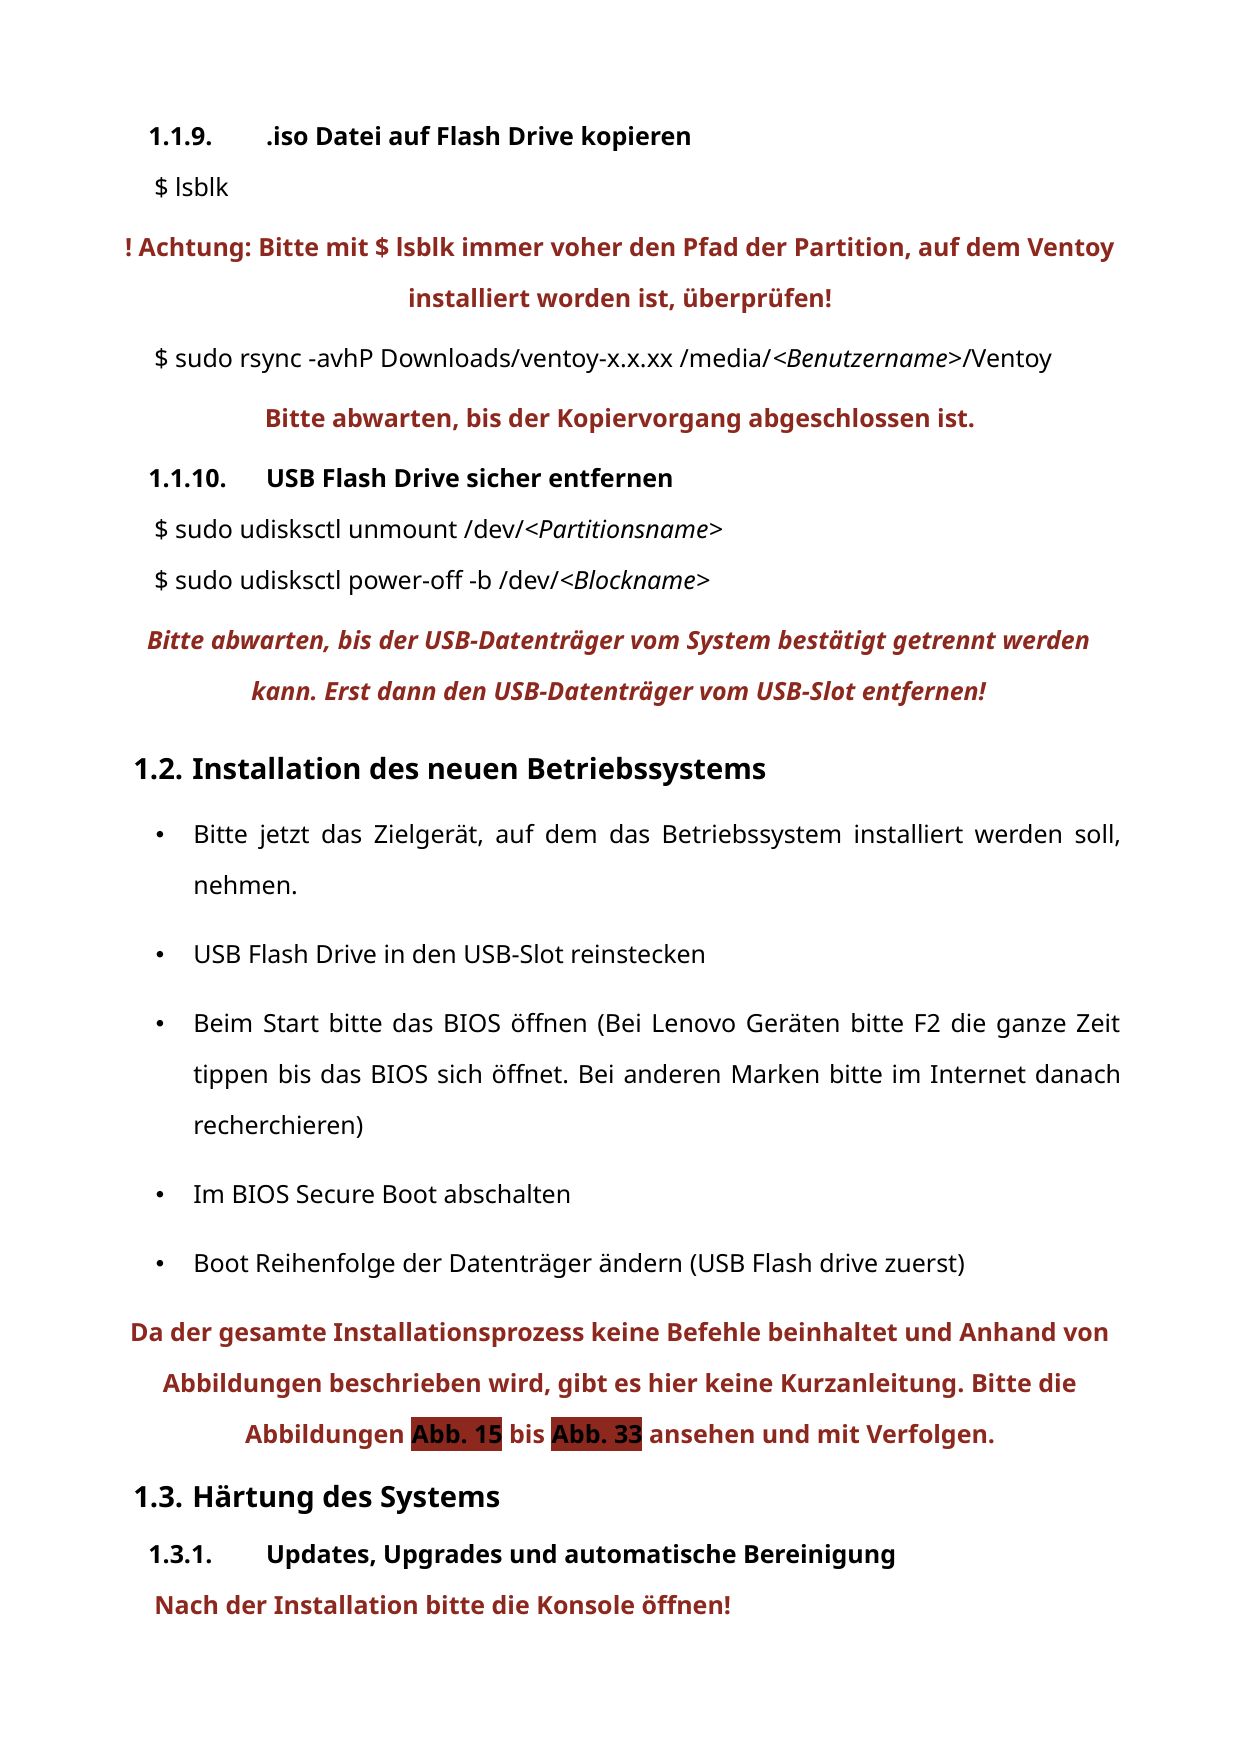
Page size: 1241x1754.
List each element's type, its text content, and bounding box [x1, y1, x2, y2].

text $ sudo rsync -avhP Downloads/ventoy-x.x.xx /media/<Benutzername>/Ventoy [154, 340, 1122, 374]
text Da der gesamte Installationsprozess keine Befehle beinhaltet und Anhand von Abbildungen beschrieben wird, gibt es hier keine Kurzanleitung. Bitte die Abbildungen Abb. 15 bis Abb. 33 ansehen und mit Verfolgen. [118, 1315, 1122, 1451]
subtitle Härtung des Systems [118, 1477, 1122, 1516]
list USB Flash Drive in den USB-Slot reinstecken [156, 937, 1122, 971]
list Bitte jetzt das Zielgerät, auf dem das Betriebssystem installiert werden soll, nehmen. [156, 817, 1122, 902]
list Im BIOS Secure Boot abschalten [156, 1177, 1122, 1211]
subtitle Installation des neuen Betriebssystems [118, 748, 1122, 788]
list Beim Start bitte das BIOS öffnen (Bei Lenovo Geräten bitte F2 die ganze Zeit tippen bis das BIOS sich öffnet. Bei anderen Marken bitte im Internet danach recherchieren) [156, 1006, 1122, 1142]
subtitle Updates, Upgrades und automatische Bereinigung [118, 1536, 1122, 1570]
subtitle .iso Datei auf Flash Drive kopieren [118, 118, 1122, 152]
text $ sudo udisksctl unmount /dev/<Partitionsname> [154, 511, 1122, 545]
text $ lsblk [154, 169, 1122, 203]
text ! Achtung: Bitte mit $ lsblk immer voher den Pfad der Partition, auf dem Ventoy installiert worden ist, überprüfen! [118, 229, 1122, 314]
text Bitte abwarten, bis der Kopiervorgang abgeschlossen ist. [118, 400, 1122, 434]
subtitle USB Flash Drive sicher entfernen [118, 460, 1122, 494]
text Nach der Installation bitte die Konsole öffnen! [154, 1587, 1122, 1621]
text Bitte abwarten, bis der USB-Datenträger vom System bestätigt getrennt werden kann. Erst dann den USB-Datenträger vom USB-Slot entfernen! [118, 622, 1122, 707]
text $ sudo udisksctl power-off -b /dev/<Blockname> [154, 562, 1122, 596]
list Boot Reihenfolge der Datenträger ändern (USB Flash drive zuerst) [156, 1246, 1122, 1280]
